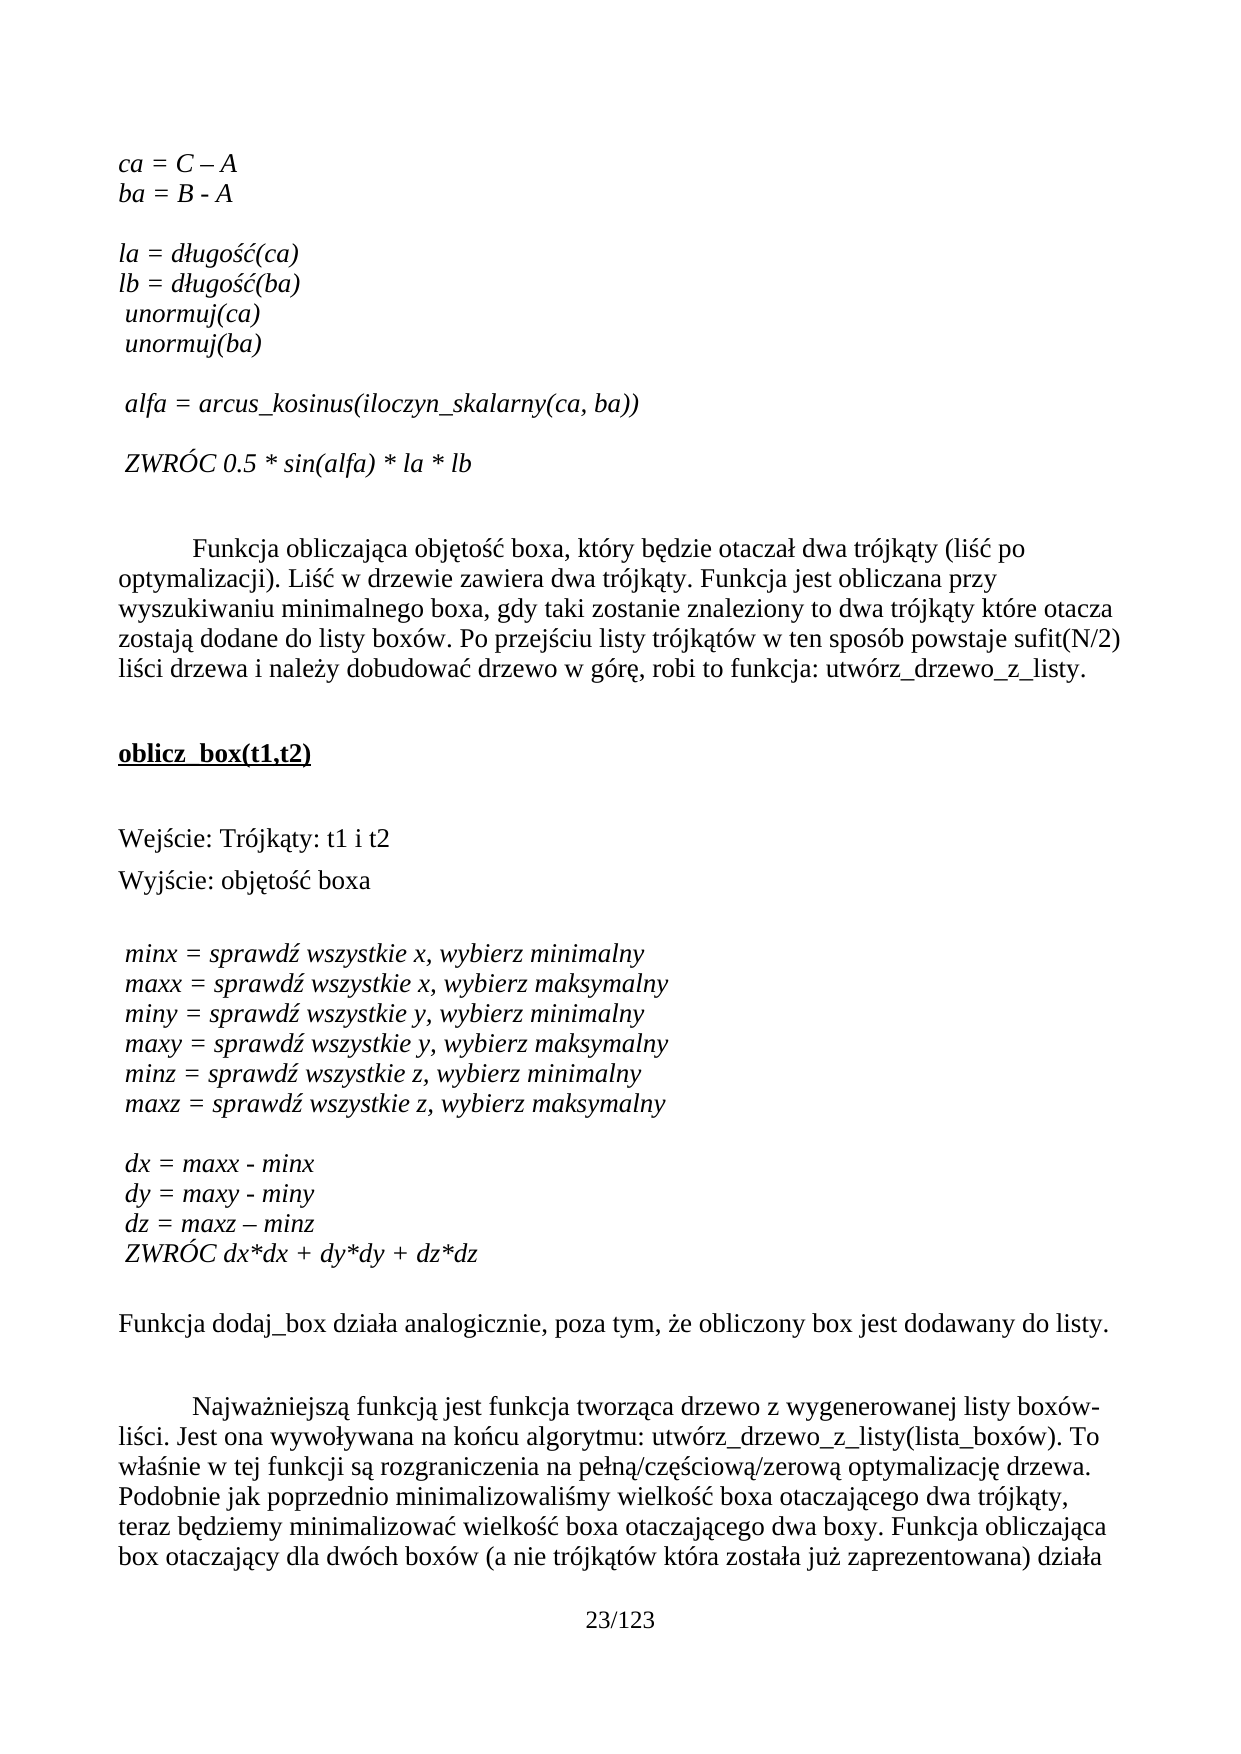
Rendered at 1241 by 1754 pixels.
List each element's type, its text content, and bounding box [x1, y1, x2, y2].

text unormuj(ba) [118, 328, 1122, 358]
text maxx = sprawdź wszystkie x, wybierz maksymalny [118, 968, 1122, 998]
text Najważniejszą funkcją jest funkcja tworząca drzewo z wygenerowanej listy boxów-liści. Jest ona wywoływana na końcu algorytmu: utwórz_drzewo_z_listy(lista_boxów). To właśnie w tej funkcji są rozgraniczenia na pełną/częściową/zerową optymalizację drzewa. Podobnie jak poprzednio minimalizowaliśmy wielkość boxa otaczającego dwa trójkąty, teraz będziemy minimalizować wielkość boxa otaczającego dwa boxy. Funkcja obliczająca box otaczający dla dwóch boxów (a nie trójkątów która została już zaprezentowana) działa [118, 1391, 1122, 1571]
text dz = maxz – minz [118, 1208, 1122, 1238]
text Funkcja dodaj_box działa analogicznie, poza tym, że obliczony box jest dodawany do listy. [118, 1308, 1122, 1338]
text oblicz_box(t1,t2) [118, 738, 1122, 768]
text minx = sprawdź wszystkie x, wybierz minimalny [118, 938, 1122, 968]
text lb = długość(ba) [118, 268, 1122, 298]
text Funkcja obliczająca objętość boxa, który będzie otaczał dwa trójkąty (liść po optymalizacji). Liść w drzewie zawiera dwa trójkąty. Funkcja jest obliczana przy wyszukiwaniu minimalnego boxa, gdy taki zostanie znaleziony to dwa trójkąty które otacza zostają dodane do listy boxów. Po przejściu listy trójkątów w ten sposób powstaje sufit(N/2) liści drzewa i należy dobudować drzewo w górę, robi to funkcja: utwórz_drzewo_z_listy. [118, 533, 1122, 683]
text minz = sprawdź wszystkie z, wybierz minimalny [118, 1058, 1122, 1088]
text ca = C – A [118, 148, 1122, 178]
text ZWRÓC dx*dx + dy*dy + dz*dz [118, 1238, 1122, 1268]
text ZWRÓC 0.5 * sin(alfa) * la * lb [118, 448, 1122, 478]
text miny = sprawdź wszystkie y, wybierz minimalny [118, 998, 1122, 1028]
text dx = maxx - minx [118, 1148, 1122, 1178]
text Wyjście: objętość boxa [118, 866, 1122, 896]
text dy = maxy - miny [118, 1178, 1122, 1208]
text Wejście: Trójkąty: t1 i t2 [118, 823, 1122, 853]
text unormuj(ca) [118, 298, 1122, 328]
text maxy = sprawdź wszystkie y, wybierz maksymalny [118, 1028, 1122, 1058]
text la = długość(ca) [118, 238, 1122, 268]
text alfa = arcus_kosinus(iloczyn_skalarny(ca, ba)) [118, 388, 1122, 418]
text ba = B - A [118, 178, 1122, 208]
text maxz = sprawdź wszystkie z, wybierz maksymalny [118, 1088, 1122, 1118]
